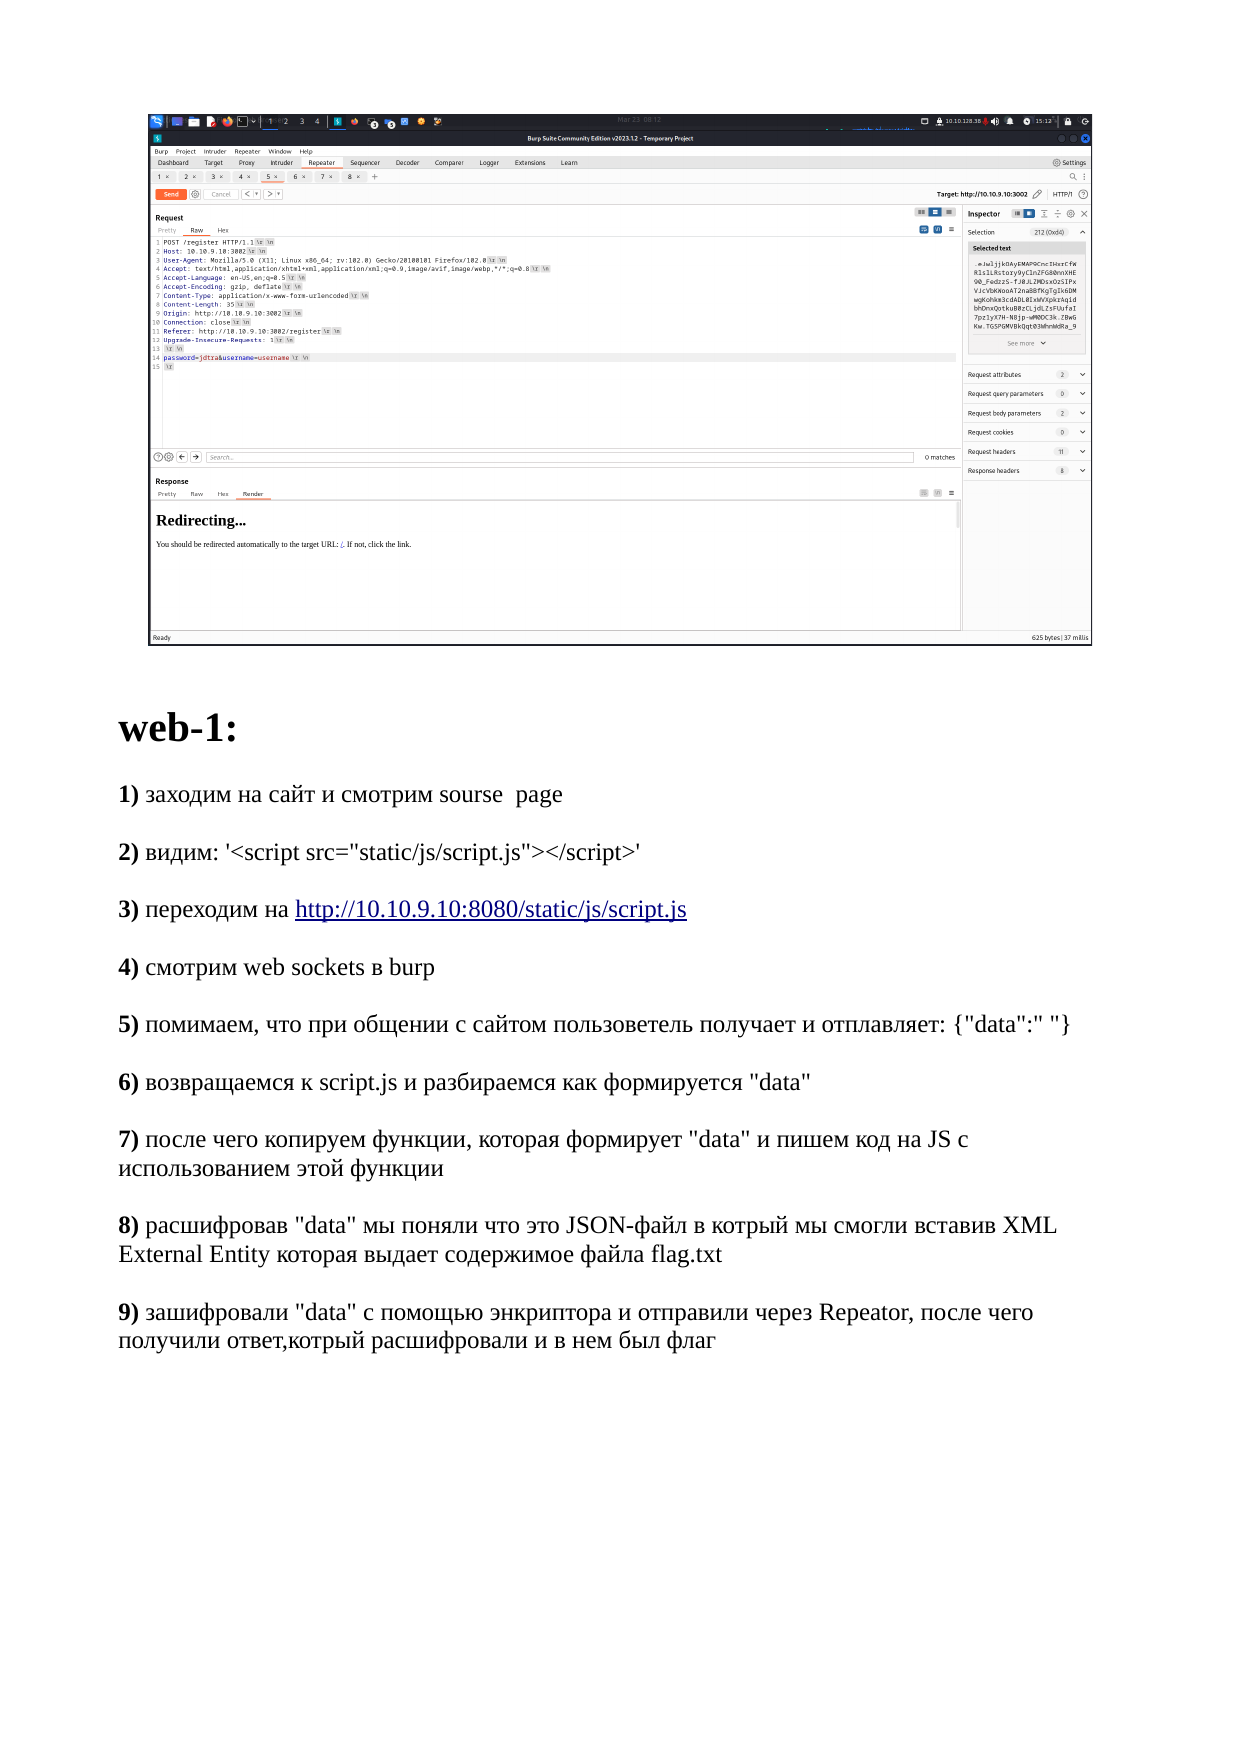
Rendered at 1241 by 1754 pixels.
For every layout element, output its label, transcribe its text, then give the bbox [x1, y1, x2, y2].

text 4) смотрим web sockets в burp [118, 952, 1122, 981]
text 1) заходим на сайт и смотрим sourse page [118, 779, 1122, 808]
text web-1: [118, 703, 1122, 751]
text 2) видим: '<script src="static/js/script.js"></script>' [118, 837, 1122, 866]
text 3) переходим на http://10.10.9.10:8080/static/js/script.js [118, 894, 1122, 923]
picture [148, 114, 1093, 646]
text 8) расшифровав "data" мы поняли что это JSON-файл в котрый мы смогли вставив XML External Entity которая выдает содержимое файла flag.txt [118, 1211, 1122, 1268]
text 7) после чего копируем функции, которая формирует "data" и пишем код на JS с использованием этой функции [118, 1124, 1122, 1182]
text 9) зашифровали "data" с помощью энкриптора и отправили через Repeator, после чего получили ответ,котрый расшифровали и в нем был флаг [118, 1297, 1122, 1354]
text 6) возвращаемся к script.js и разбираемся как формируется "data" [118, 1067, 1122, 1096]
text 5) помимаем, что при общении с сайтом пользоветель получает и отплавляет: {"data":" "} [118, 1009, 1122, 1038]
